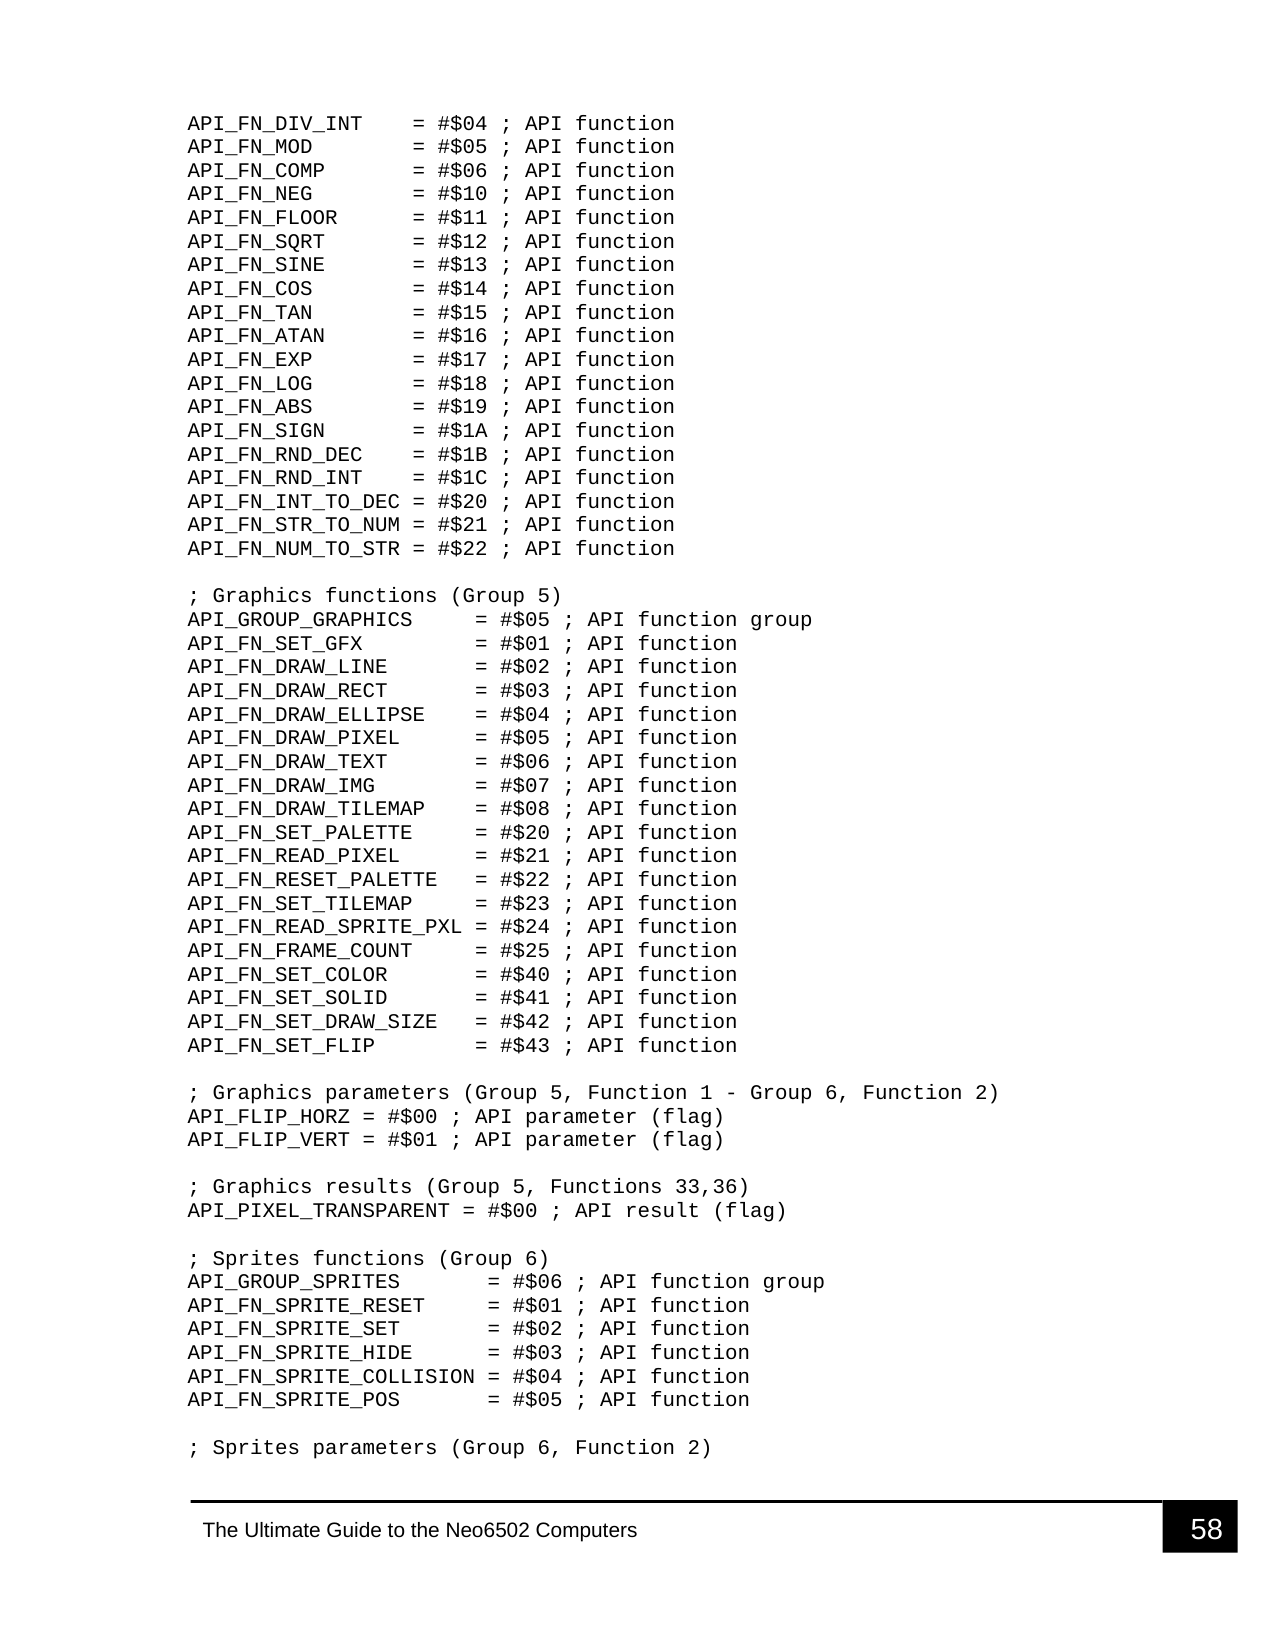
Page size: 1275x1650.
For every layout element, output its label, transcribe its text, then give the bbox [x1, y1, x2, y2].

text API_FN_SPRITE_RESET = #$01 ; API function [187, 1295, 1162, 1318]
text API_FN_SET_TILEMAP = #$23 ; API function [187, 893, 1162, 916]
text API_FN_DRAW_PIXEL = #$05 ; API function [187, 727, 1162, 751]
text API_FN_FRAME_COUNT = #$25 ; API function [187, 940, 1162, 964]
text API_FN_SET_FLIP = #$43 ; API function [187, 1035, 1162, 1058]
text API_FN_SPRITE_HIDE = #$03 ; API function [187, 1342, 1162, 1366]
text API_FLIP_VERT = #$01 ; API parameter (flag) [187, 1129, 1162, 1153]
text API_FN_SQRT = #$12 ; API function [187, 231, 1162, 254]
text ; Graphics parameters (Group 5, Function 1 - Group 6, Function 2) [187, 1082, 1162, 1106]
text API_FN_SIGN = #$1A ; API function [187, 420, 1162, 443]
text API_FN_EXP = #$17 ; API function [187, 349, 1162, 373]
text API_FN_INT_TO_DEC = #$20 ; API function [187, 491, 1162, 514]
text API_FN_SPRITE_SET = #$02 ; API function [187, 1318, 1162, 1342]
text API_FN_SPRITE_COLLISION = #$04 ; API function [187, 1366, 1162, 1389]
text API_FN_SET_SOLID = #$41 ; API function [187, 987, 1162, 1011]
text API_FLIP_HORZ = #$00 ; API parameter (flag) [187, 1106, 1162, 1129]
text API_FN_DRAW_LINE = #$02 ; API function [187, 656, 1162, 680]
text API_FN_RESET_PALETTE = #$22 ; API function [187, 869, 1162, 893]
text ; Graphics results (Group 5, Functions 33,36) [187, 1177, 1162, 1200]
text ; Sprites functions (Group 6) [187, 1247, 1162, 1271]
text API_FN_NUM_TO_STR = #$22 ; API function [187, 538, 1162, 562]
text API_FN_SET_DRAW_SIZE = #$42 ; API function [187, 1011, 1162, 1035]
text API_FN_DRAW_TEXT = #$06 ; API function [187, 751, 1162, 774]
text API_FN_LOG = #$18 ; API function [187, 373, 1162, 396]
text API_FN_DRAW_TILEMAP = #$08 ; API function [187, 798, 1162, 822]
text API_FN_TAN = #$15 ; API function [187, 302, 1162, 325]
text API_FN_SINE = #$13 ; API function [187, 254, 1162, 278]
text API_FN_MOD = #$05 ; API function [187, 136, 1162, 160]
text API_FN_COS = #$14 ; API function [187, 278, 1162, 302]
text API_GROUP_SPRITES = #$06 ; API function group [187, 1271, 1162, 1295]
text API_FN_SPRITE_POS = #$05 ; API function [187, 1389, 1162, 1413]
text API_PIXEL_TRANSPARENT = #$00 ; API result (flag) [187, 1200, 1162, 1224]
text API_FN_RND_DEC = #$1B ; API function [187, 443, 1162, 467]
text API_FN_FLOOR = #$11 ; API function [187, 207, 1162, 231]
text API_FN_READ_PIXEL = #$21 ; API function [187, 846, 1162, 869]
text API_FN_SET_COLOR = #$40 ; API function [187, 964, 1162, 987]
text API_FN_NEG = #$10 ; API function [187, 183, 1162, 207]
text API_FN_DRAW_IMG = #$07 ; API function [187, 774, 1162, 798]
text API_FN_SET_PALETTE = #$20 ; API function [187, 822, 1162, 846]
text API_FN_DRAW_RECT = #$03 ; API function [187, 680, 1162, 704]
text API_FN_ABS = #$19 ; API function [187, 396, 1162, 420]
text API_FN_STR_TO_NUM = #$21 ; API function [187, 514, 1162, 538]
text ; Graphics functions (Group 5) [187, 585, 1162, 609]
text ; Sprites parameters (Group 6, Function 2) [187, 1437, 1162, 1460]
text API_FN_SET_GFX = #$01 ; API function [187, 633, 1162, 656]
text API_FN_DIV_INT = #$04 ; API function [187, 112, 1162, 136]
text API_GROUP_GRAPHICS = #$05 ; API function group [187, 609, 1162, 633]
text API_FN_RND_INT = #$1C ; API function [187, 467, 1162, 491]
text API_FN_COMP = #$06 ; API function [187, 160, 1162, 183]
text API_FN_ATAN = #$16 ; API function [187, 325, 1162, 349]
text API_FN_DRAW_ELLIPSE = #$04 ; API function [187, 704, 1162, 727]
text API_FN_READ_SPRITE_PXL = #$24 ; API function [187, 916, 1162, 940]
